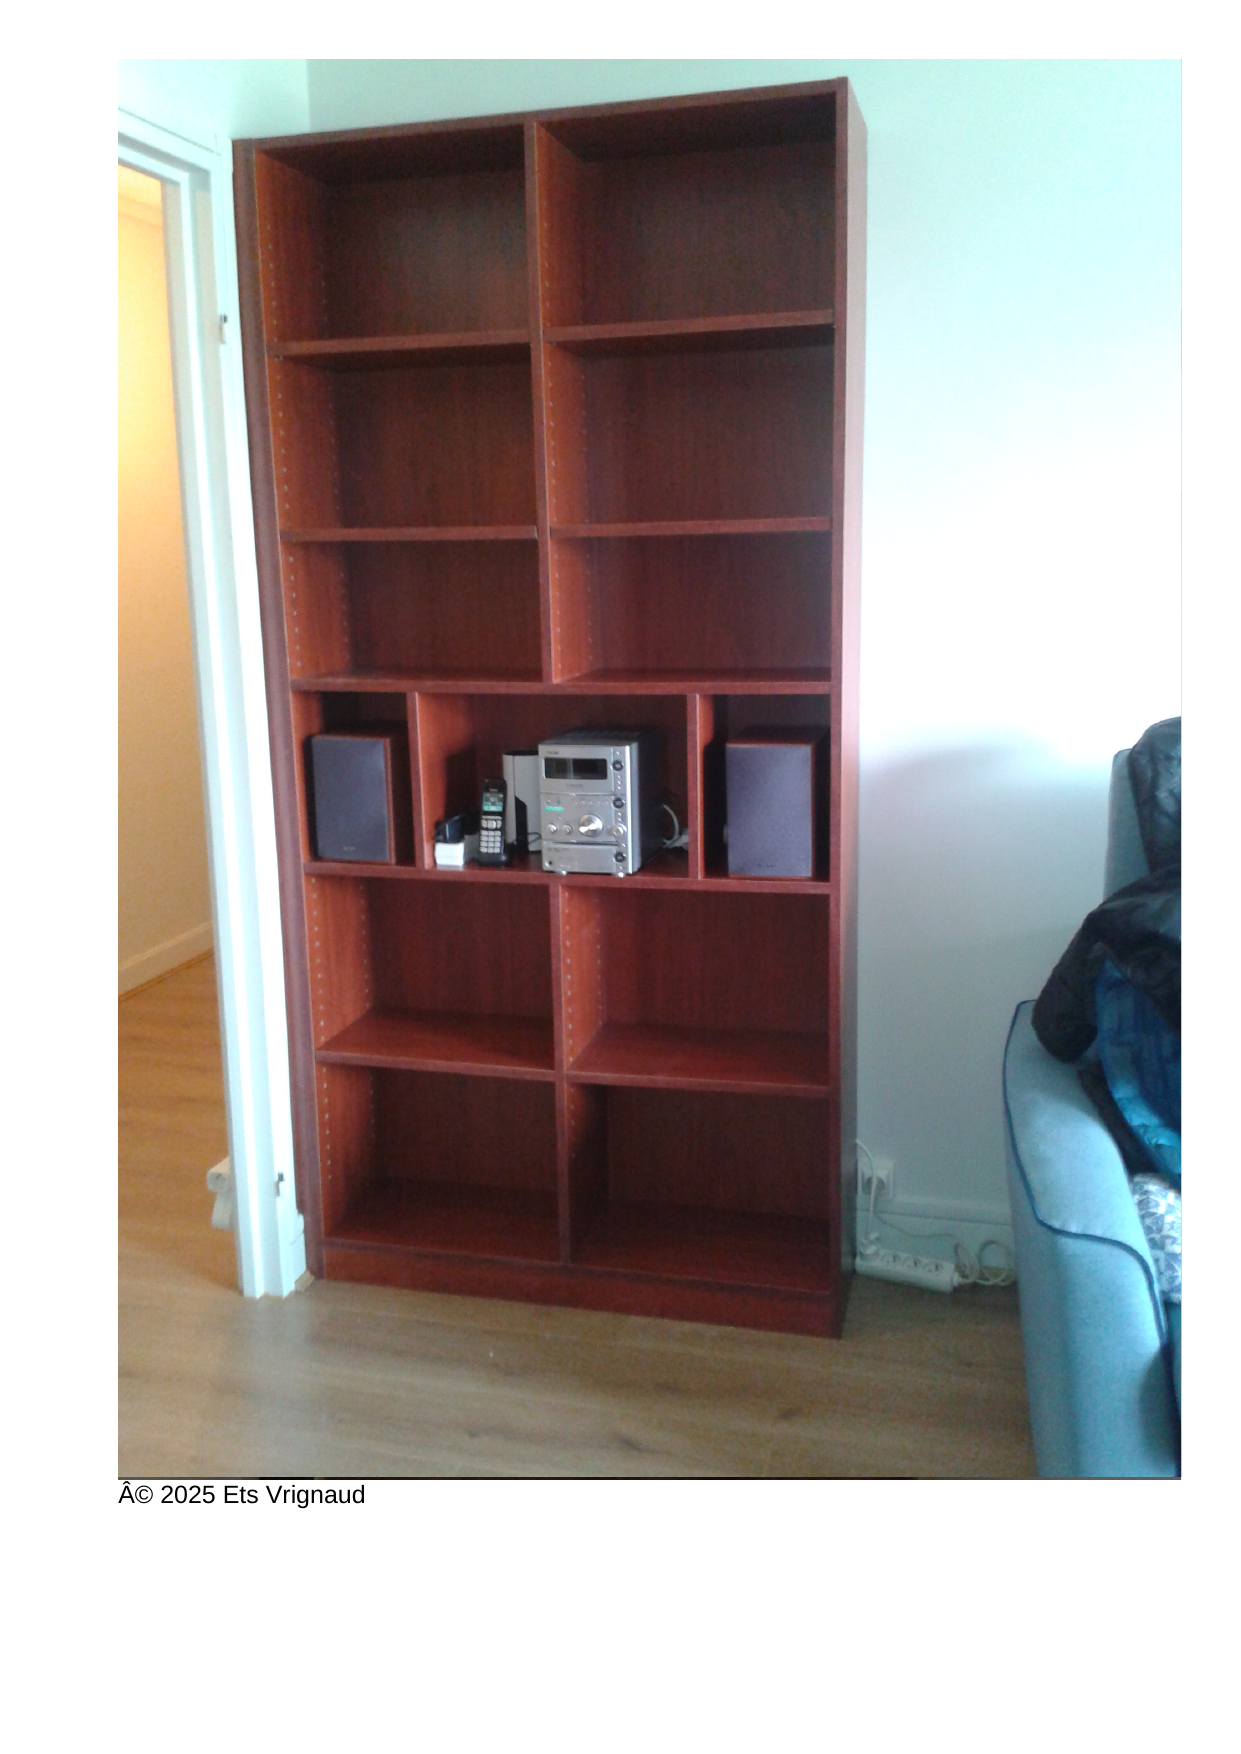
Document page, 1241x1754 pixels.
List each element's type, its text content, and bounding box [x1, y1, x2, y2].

text Â© 2025 Ets Vrignaud [118, 1480, 1181, 1508]
picture [118, 59, 1182, 1480]
